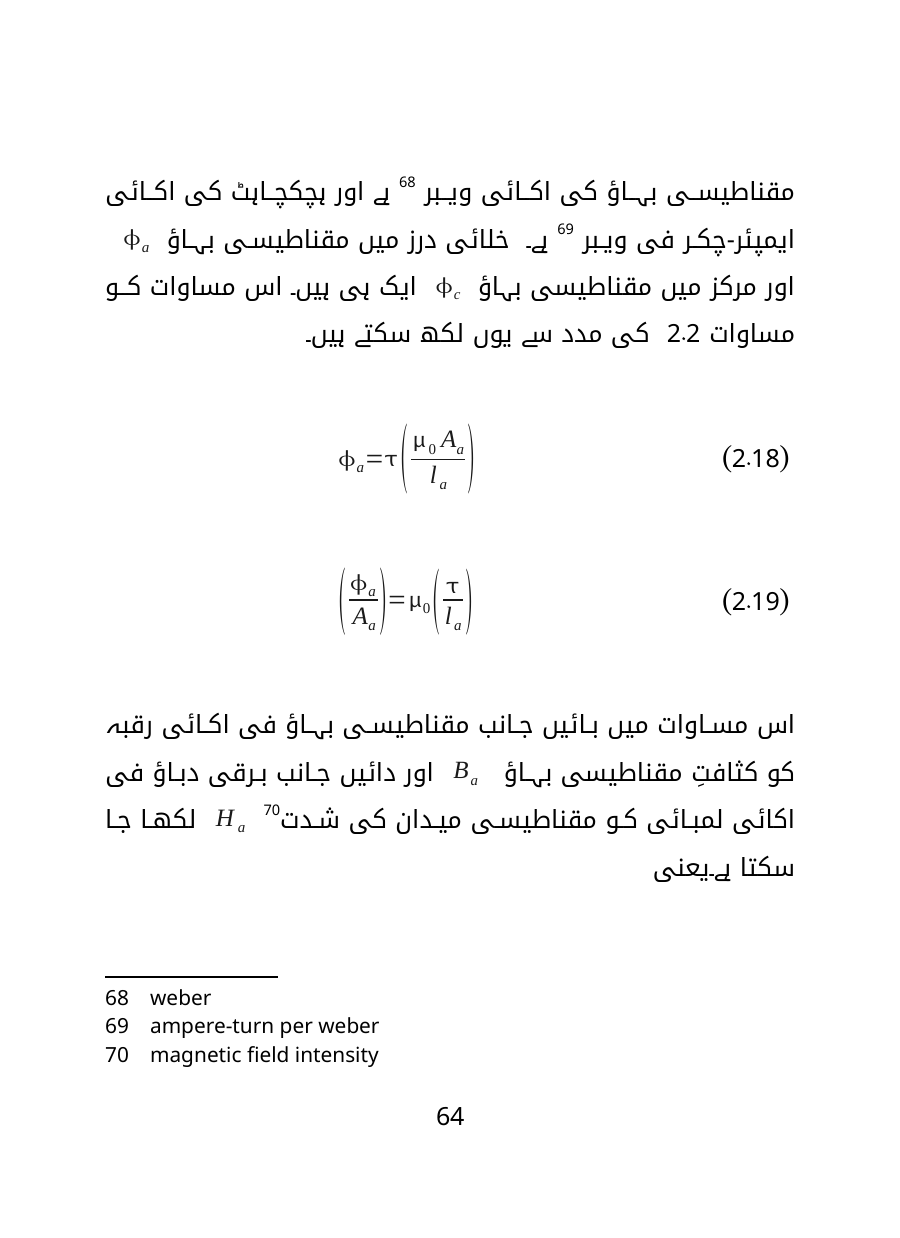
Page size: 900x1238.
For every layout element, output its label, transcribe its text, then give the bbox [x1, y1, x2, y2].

text weber [105, 983, 795, 1012]
text اس مساوات میں بائیں جانب مقناطیسی بہاؤ فی اکائی رقبہ کو کثافتِ مقناطیسی بہاؤ اور دائیں جانب برقی دباؤ فی اکائی لمبائی کو مقناطیسی میدان کی شدتلکھا جا سکتا ہے۔یعنی [105, 702, 795, 891]
table_header [105, 417, 700, 514]
table_header (2.19) [699, 561, 795, 655]
table_header (2.18) [700, 417, 795, 514]
table_header [105, 561, 699, 655]
text magnetic field intensity [105, 1040, 795, 1068]
text مقناطیسی بہاؤ کی اکائی ویبر ہے اور ہچکچاہٹ کی اکائی ایمپئر-چکر فی ویبر ہے۔ خلائی درز میں مقناطیسی بہاؤاور مرکز میں مقناطیسی بہاؤایک ہی ہیں۔ اس مساوات کو مساوات 2.2 کی مدد سے یوں لکھ سکتے ہیں۔ [105, 168, 795, 358]
text ampere-turn per weber [105, 1012, 795, 1040]
